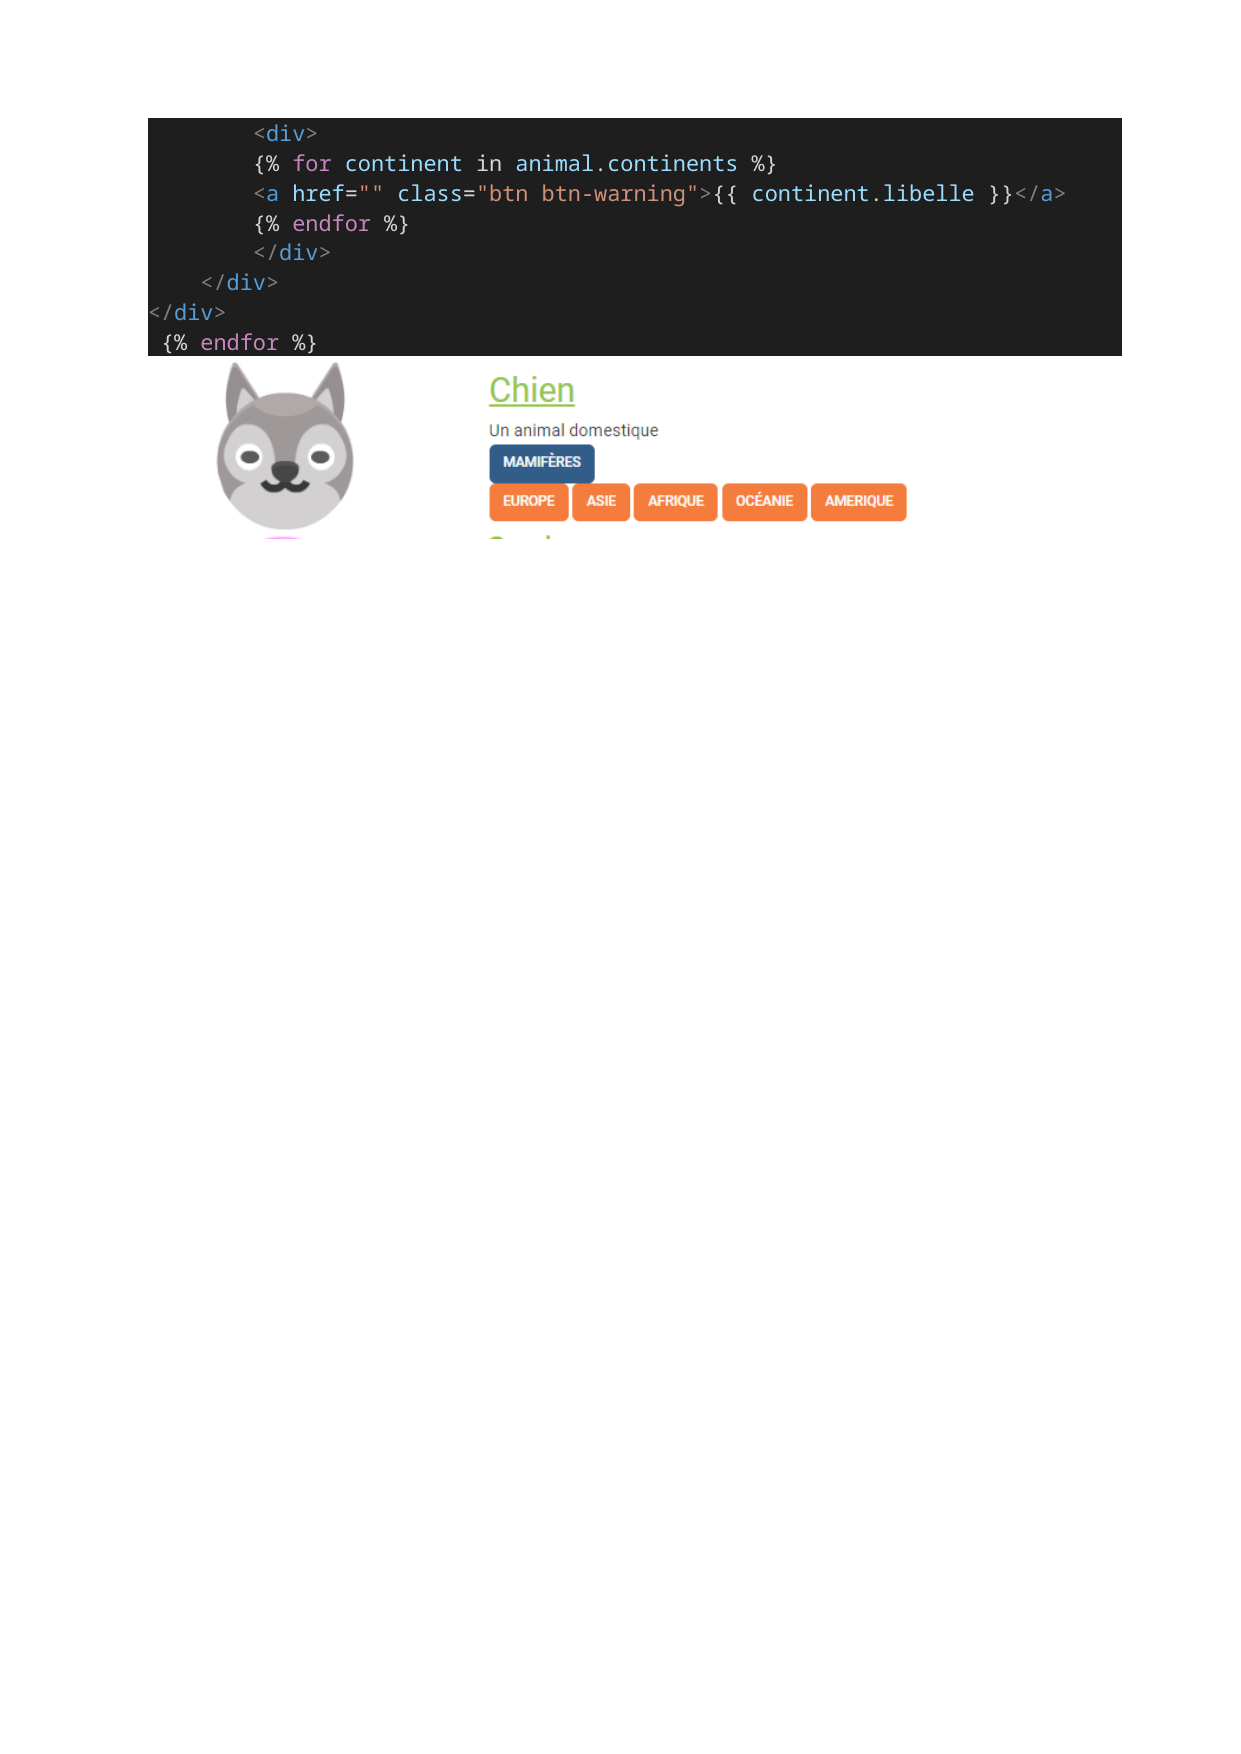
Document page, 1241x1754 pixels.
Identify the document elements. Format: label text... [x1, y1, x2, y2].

text </div> [148, 237, 1122, 267]
text {% endfor %} [148, 207, 1122, 237]
text <a href="" class="btn btn-warning">{{ continent.libelle }}</a> [148, 178, 1122, 207]
text <div> [148, 118, 1122, 148]
text </div> [148, 297, 1122, 327]
text </div> [148, 267, 1122, 297]
text {% for continent in animal.continents %} [148, 148, 1122, 178]
text {% endfor %} [148, 327, 1122, 356]
